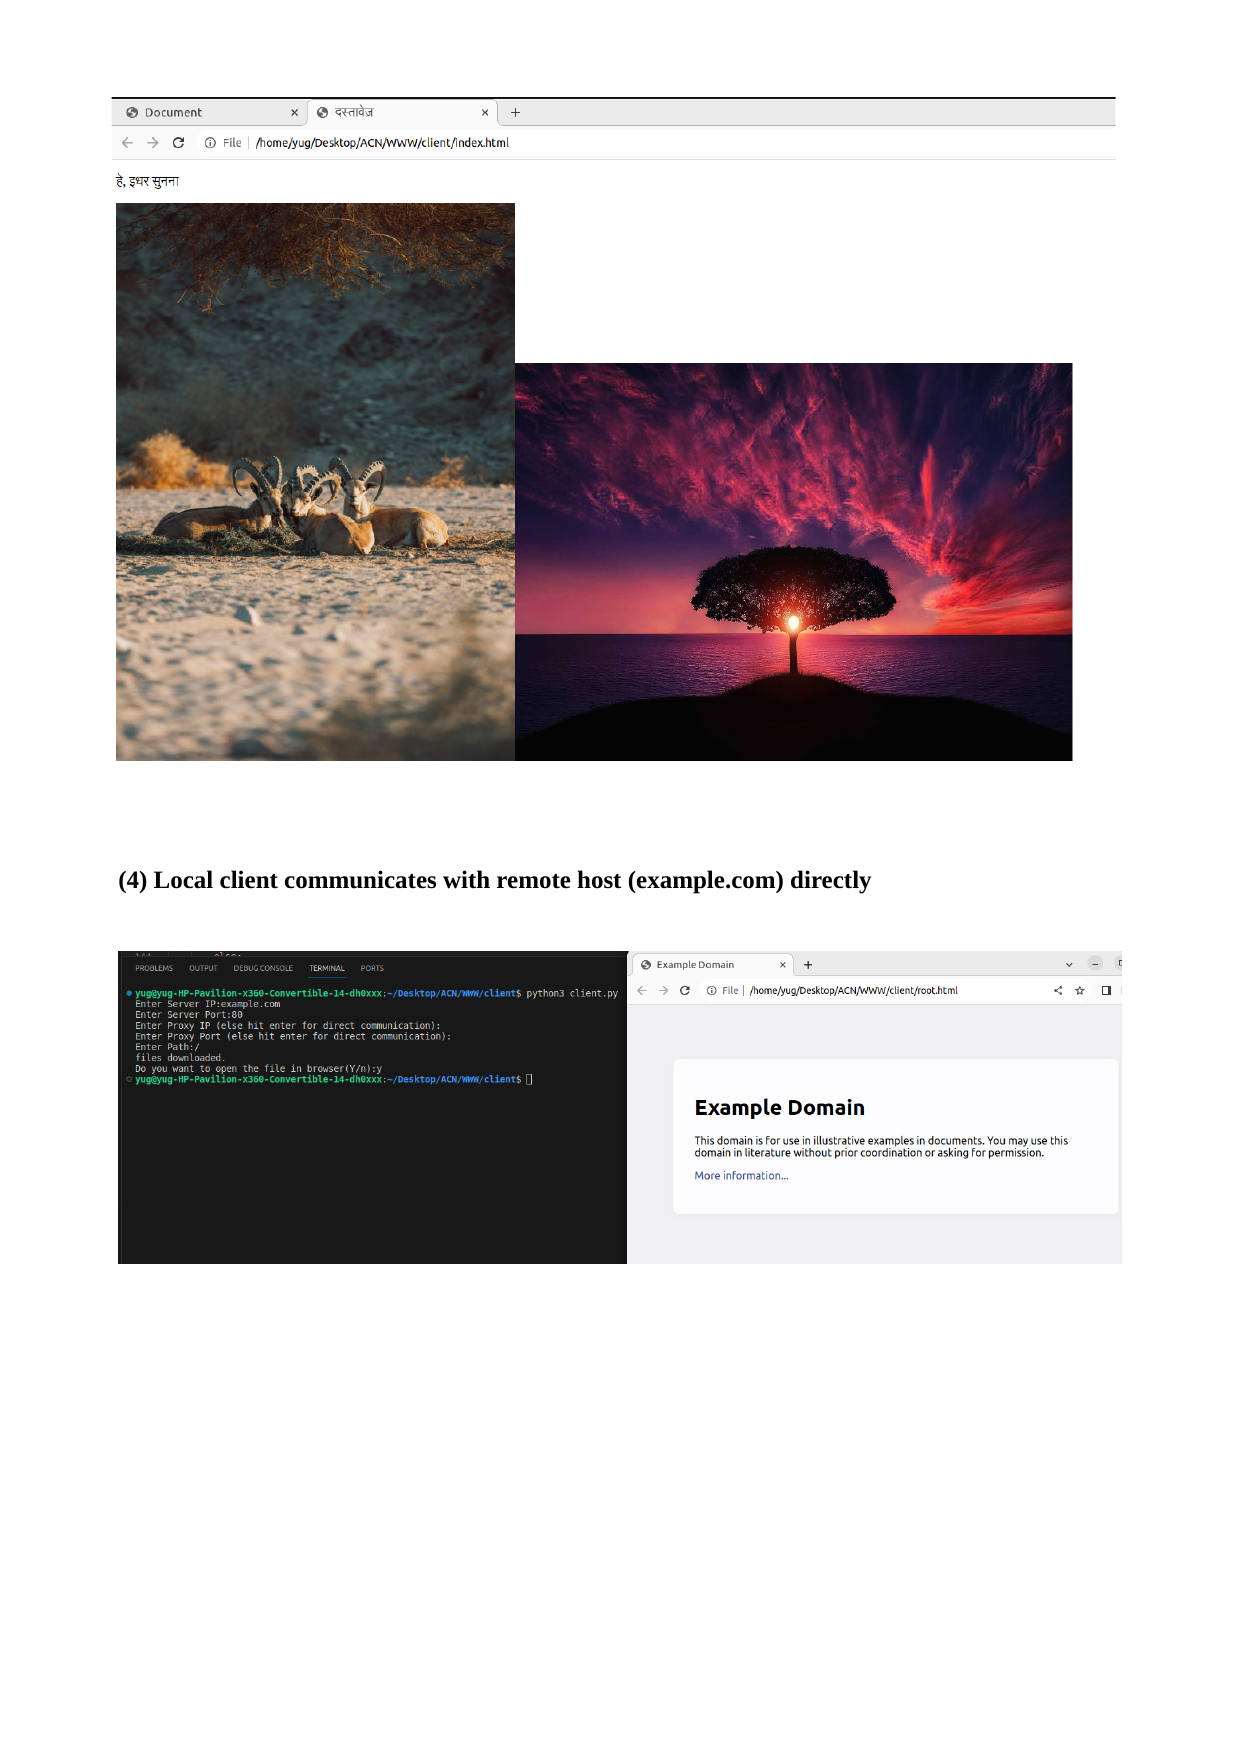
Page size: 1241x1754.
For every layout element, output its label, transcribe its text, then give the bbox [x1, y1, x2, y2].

text (4) Local client communicates with remote host (example.com) directly [118, 866, 1122, 894]
picture [118, 951, 1123, 1264]
picture [111, 97, 1116, 845]
